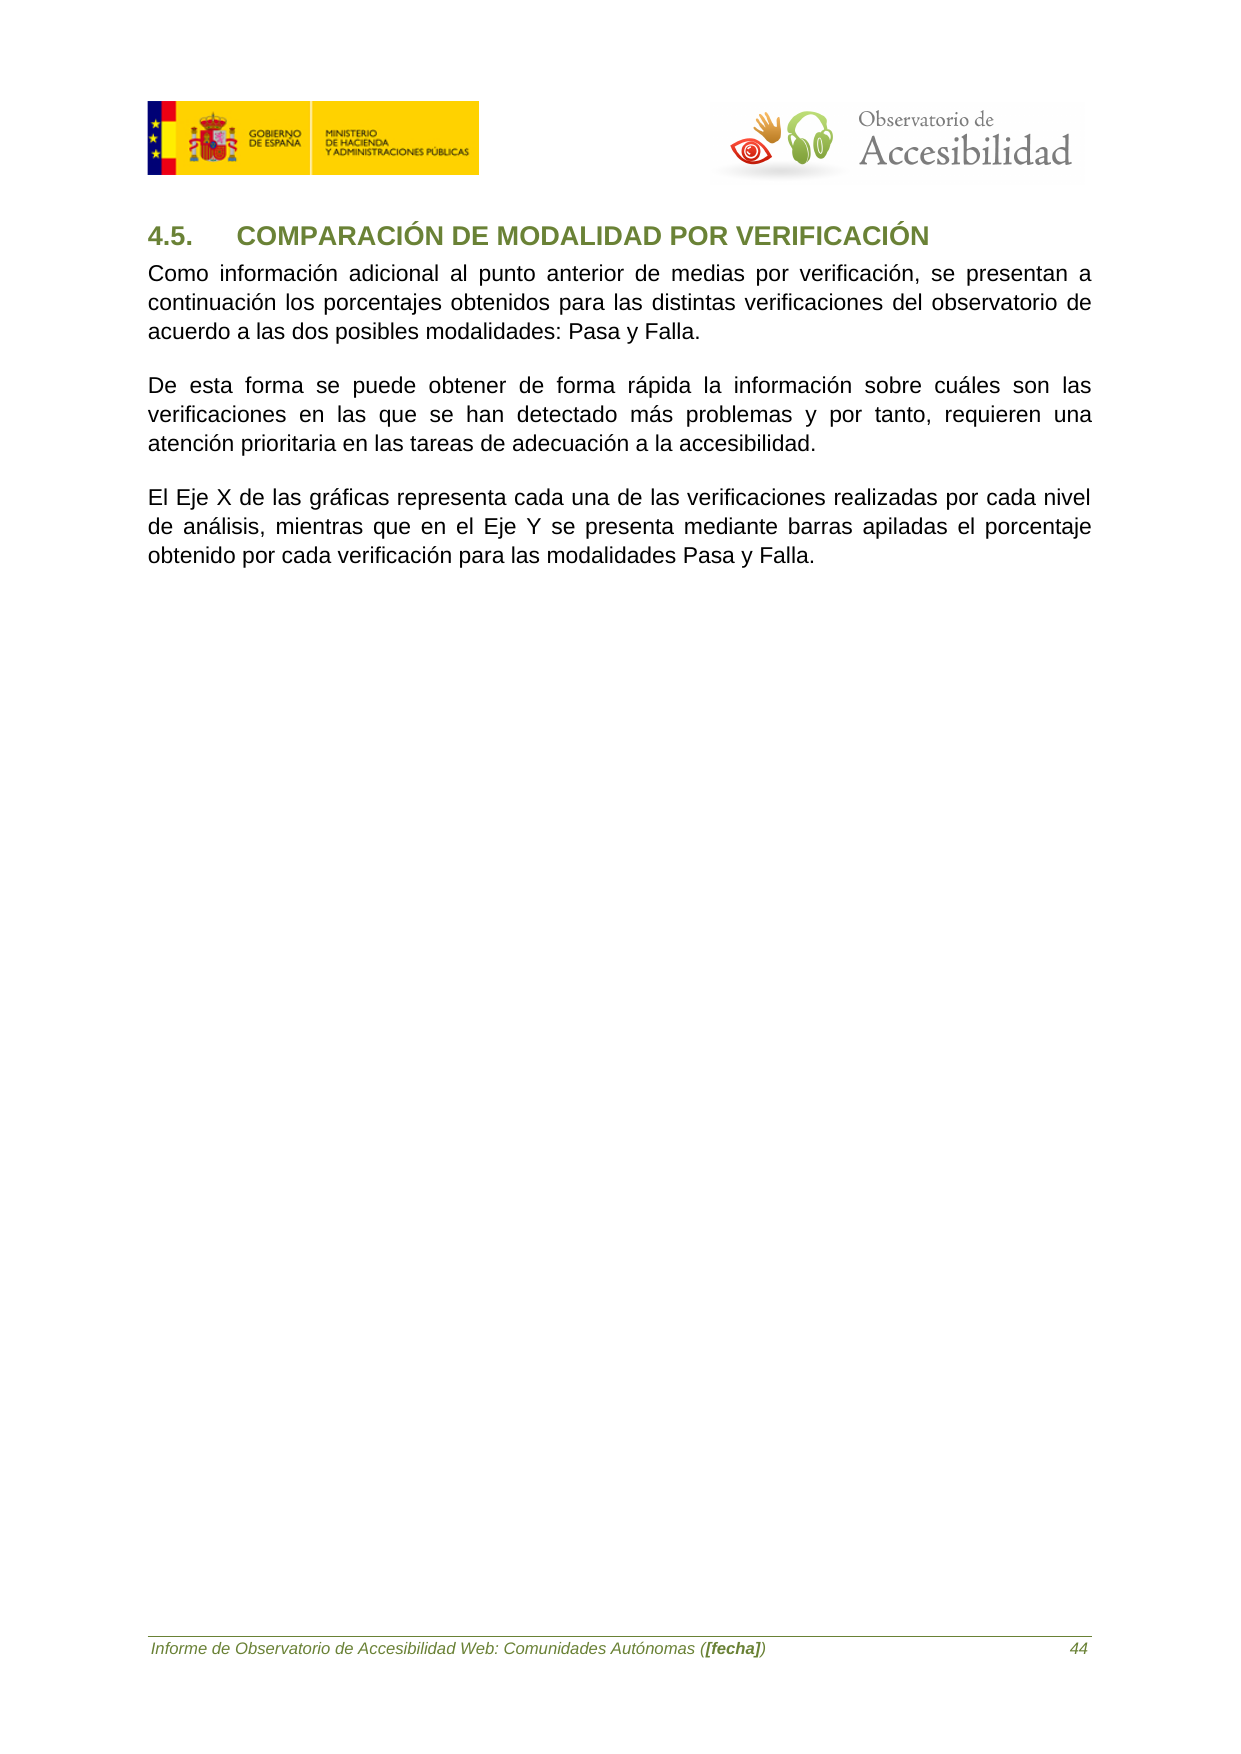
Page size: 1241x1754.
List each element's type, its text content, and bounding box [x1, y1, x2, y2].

text El Eje X de las gráficas representa cada una de las verificaciones realizadas por cada nivel de análisis, mientras que en el Eje Y se presenta mediante barras apiladas el porcentaje obtenido por cada verificación para las modalidades Pasa y Falla. [148, 484, 1092, 568]
subtitle Comparación de Modalidad por Verificación [148, 220, 1092, 251]
picture [147, 101, 479, 175]
text De esta forma se puede obtener de forma rápida la información sobre cuáles son las verificaciones en las que se han detectado más problemas y por tanto, requieren una atención prioritaria en las tareas de adecuación a la accesibilidad. [148, 372, 1092, 456]
picture [710, 102, 1086, 185]
text Como información adicional al punto anterior de medias por verificación, se presentan a continuación los porcentajes obtenidos para las distintas verificaciones del observatorio de acuerdo a las dos posibles modalidades: Pasa y Falla. [148, 260, 1092, 344]
